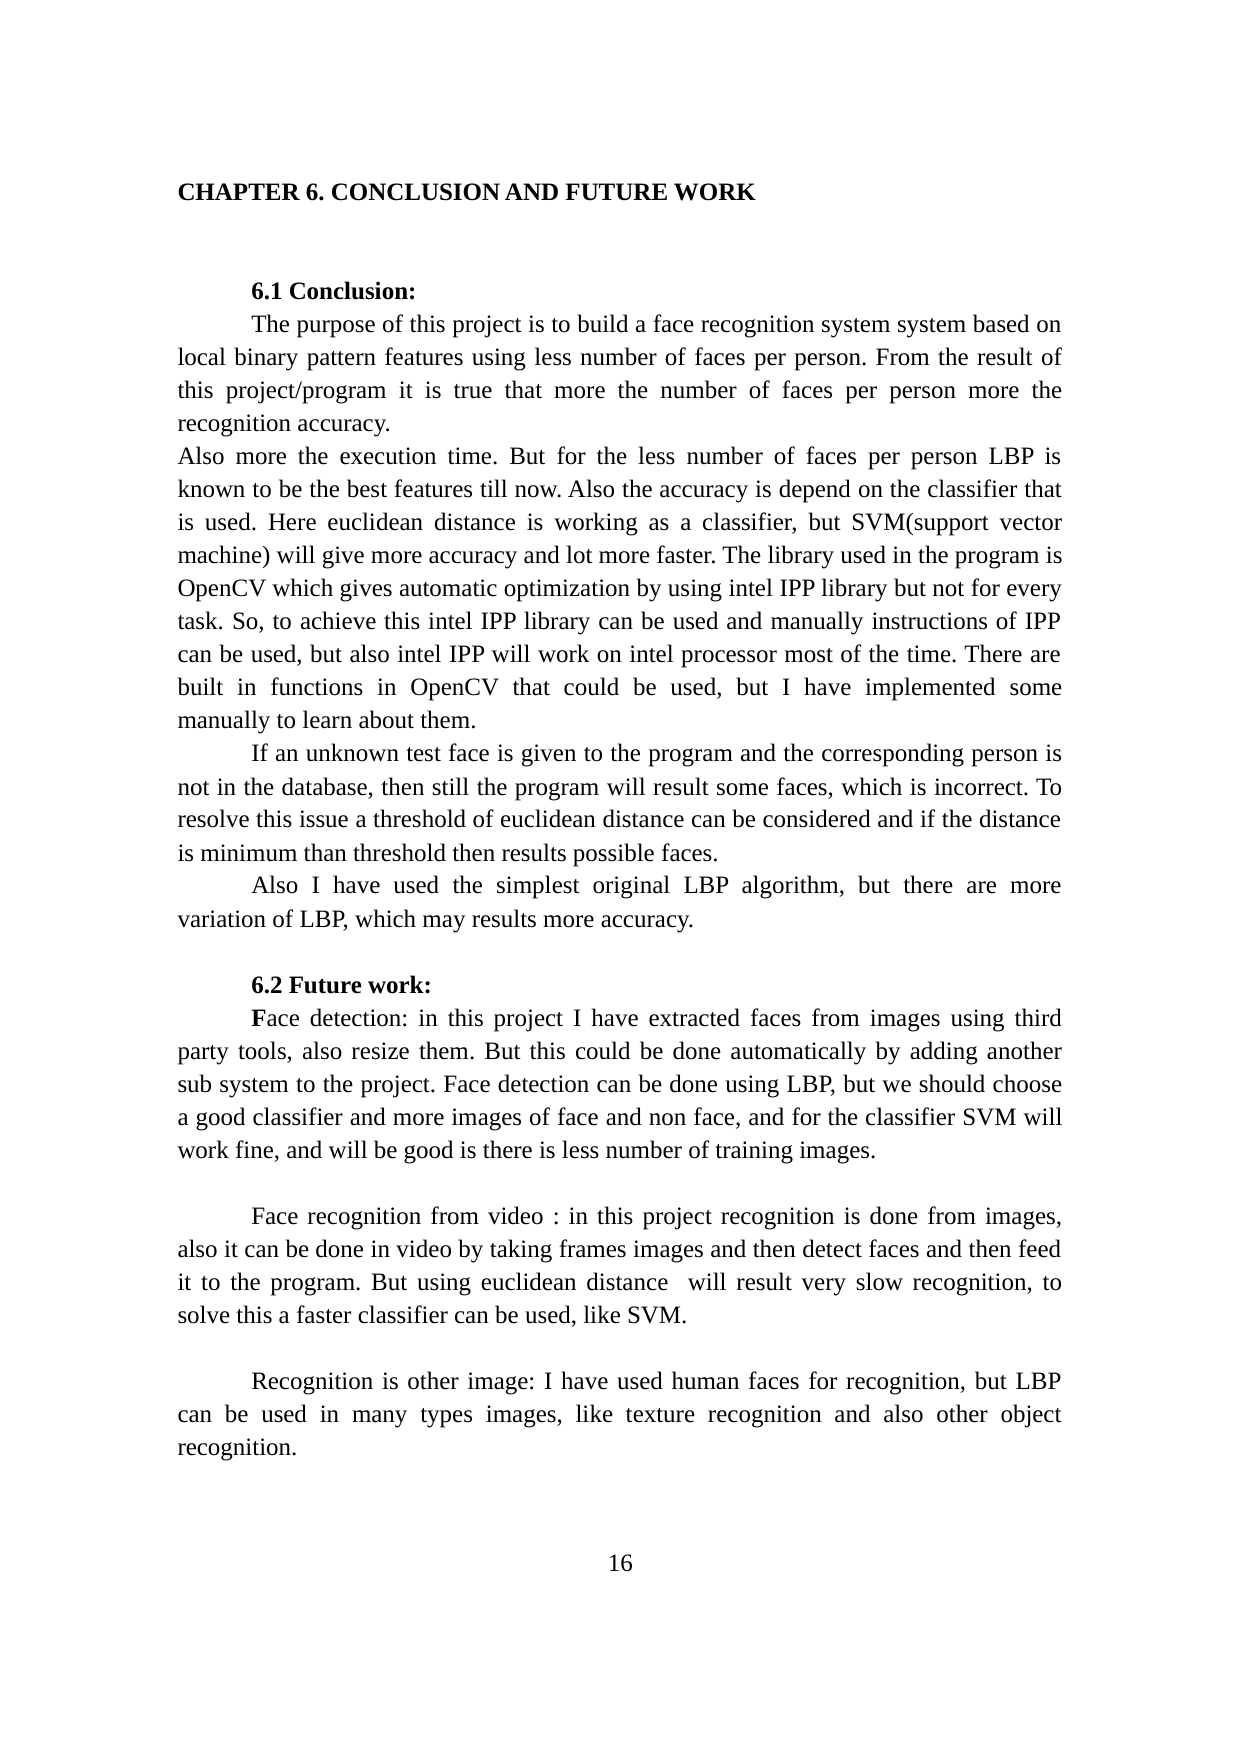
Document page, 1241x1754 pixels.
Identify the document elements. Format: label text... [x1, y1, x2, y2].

text The purpose of this project is to build a face recognition system system based on local binary pattern features using less number of faces per person. From the result of this project/program it is true that more the number of faces per person more the recognition accuracy. [177, 309, 1063, 437]
text CHAPTER 6. CONCLUSION AND FUTURE WORK [177, 177, 1063, 206]
text If an unknown test face is given to the program and the corresponding person is not in the database, then still the program will result some faces, which is incorrect. To resolve this issue a threshold of euclidean distance can be considered and if the distance is minimum than threshold then results possible faces. [177, 738, 1063, 866]
text 6.1 Conclusion: [177, 276, 1063, 305]
text Face detection: in this project I have extracted faces from images using third party tools, also resize them. But this could be done automatically by adding another sub system to the project. Face detection can be done using LBP, but we should choose a good classifier and more images of face and non face, and for the classifier SVM will work fine, and will be good is there is less number of training images. [177, 1003, 1063, 1163]
text Also more the execution time. But for the less number of faces per person LBP is known to be the best features till now. Also the accuracy is depend on the classifier that is used. Here euclidean distance is working as a classifier, but SVM(support vector machine) will give more accuracy and lot more faster. The library used in the program is OpenCV which gives automatic optimization by using intel IPP library but not for every task. So, to achieve this intel IPP library can be used and manually instructions of IPP can be used, but also intel IPP will work on intel processor most of the time. There are built in functions in OpenCV that could be used, but I have implemented some manually to learn about them. [177, 441, 1063, 734]
text Face recognition from video : in this project recognition is done from images, also it can be done in video by taking frames images and then detect faces and then feed it to the program. But using euclidean distance will result very slow recognition, to solve this a faster classifier can be used, like SVM. [177, 1201, 1063, 1329]
text Recognition is other image: I have used human faces for recognition, but LBP can be used in many types images, like texture recognition and also other object recognition. [177, 1366, 1063, 1461]
text Also I have used the simplest original LBP algorithm, but there are more variation of LBP, which may results more accuracy. [177, 871, 1063, 932]
text 6.2 Future work: [177, 970, 1063, 998]
